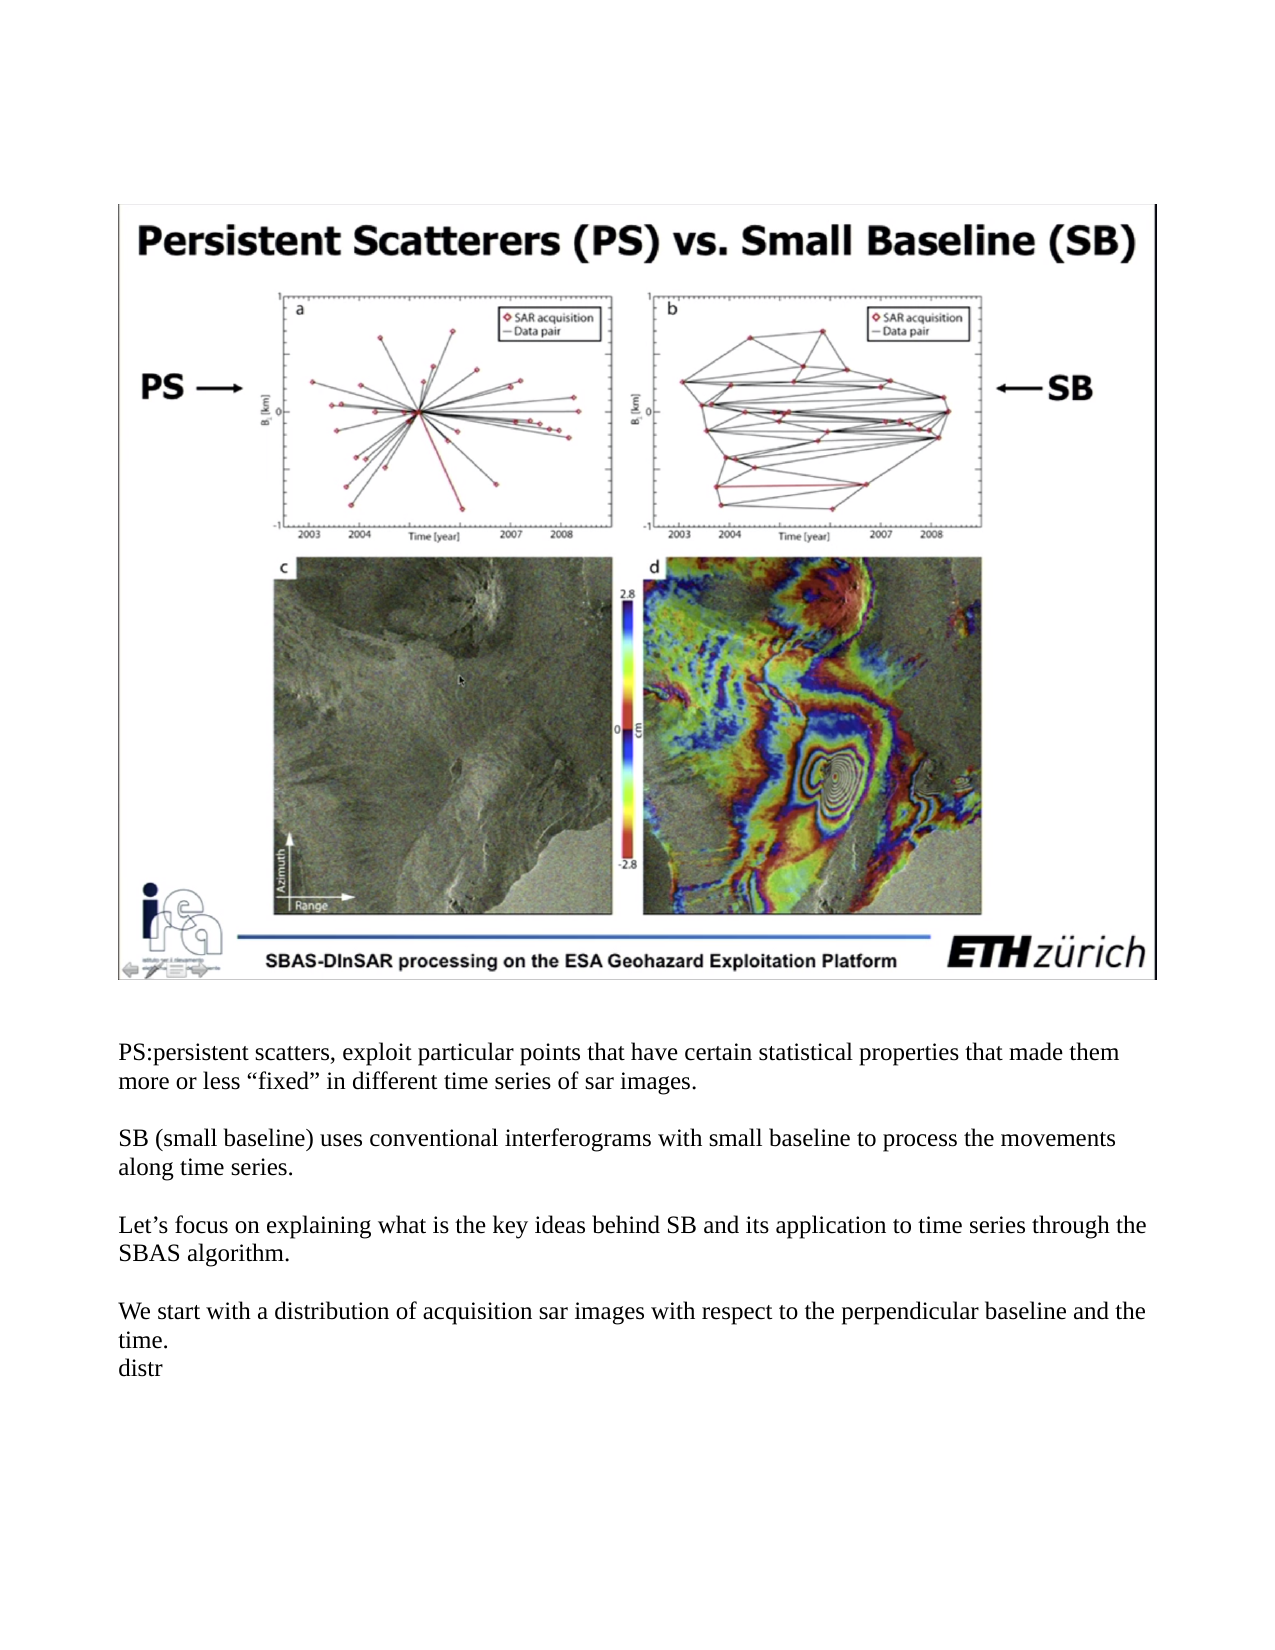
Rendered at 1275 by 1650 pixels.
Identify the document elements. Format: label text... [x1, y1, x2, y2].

text PS:persistent scatters, exploit particular points that have certain statistical properties that made them more or less “fixed” in different time series of sar images. [118, 1037, 1157, 1095]
text SB (small baseline) uses conventional interferograms with small baseline to process the movements along time series. [118, 1123, 1157, 1181]
text distr [118, 1353, 1157, 1382]
picture [118, 204, 1157, 980]
text Let’s focus on explaining what is the key ideas behind SB and its application to time series through the SBAS algorithm. [118, 1210, 1157, 1267]
text We start with a distribution of acquisition sar images with respect to the perpendicular baseline and the time. [118, 1296, 1157, 1353]
